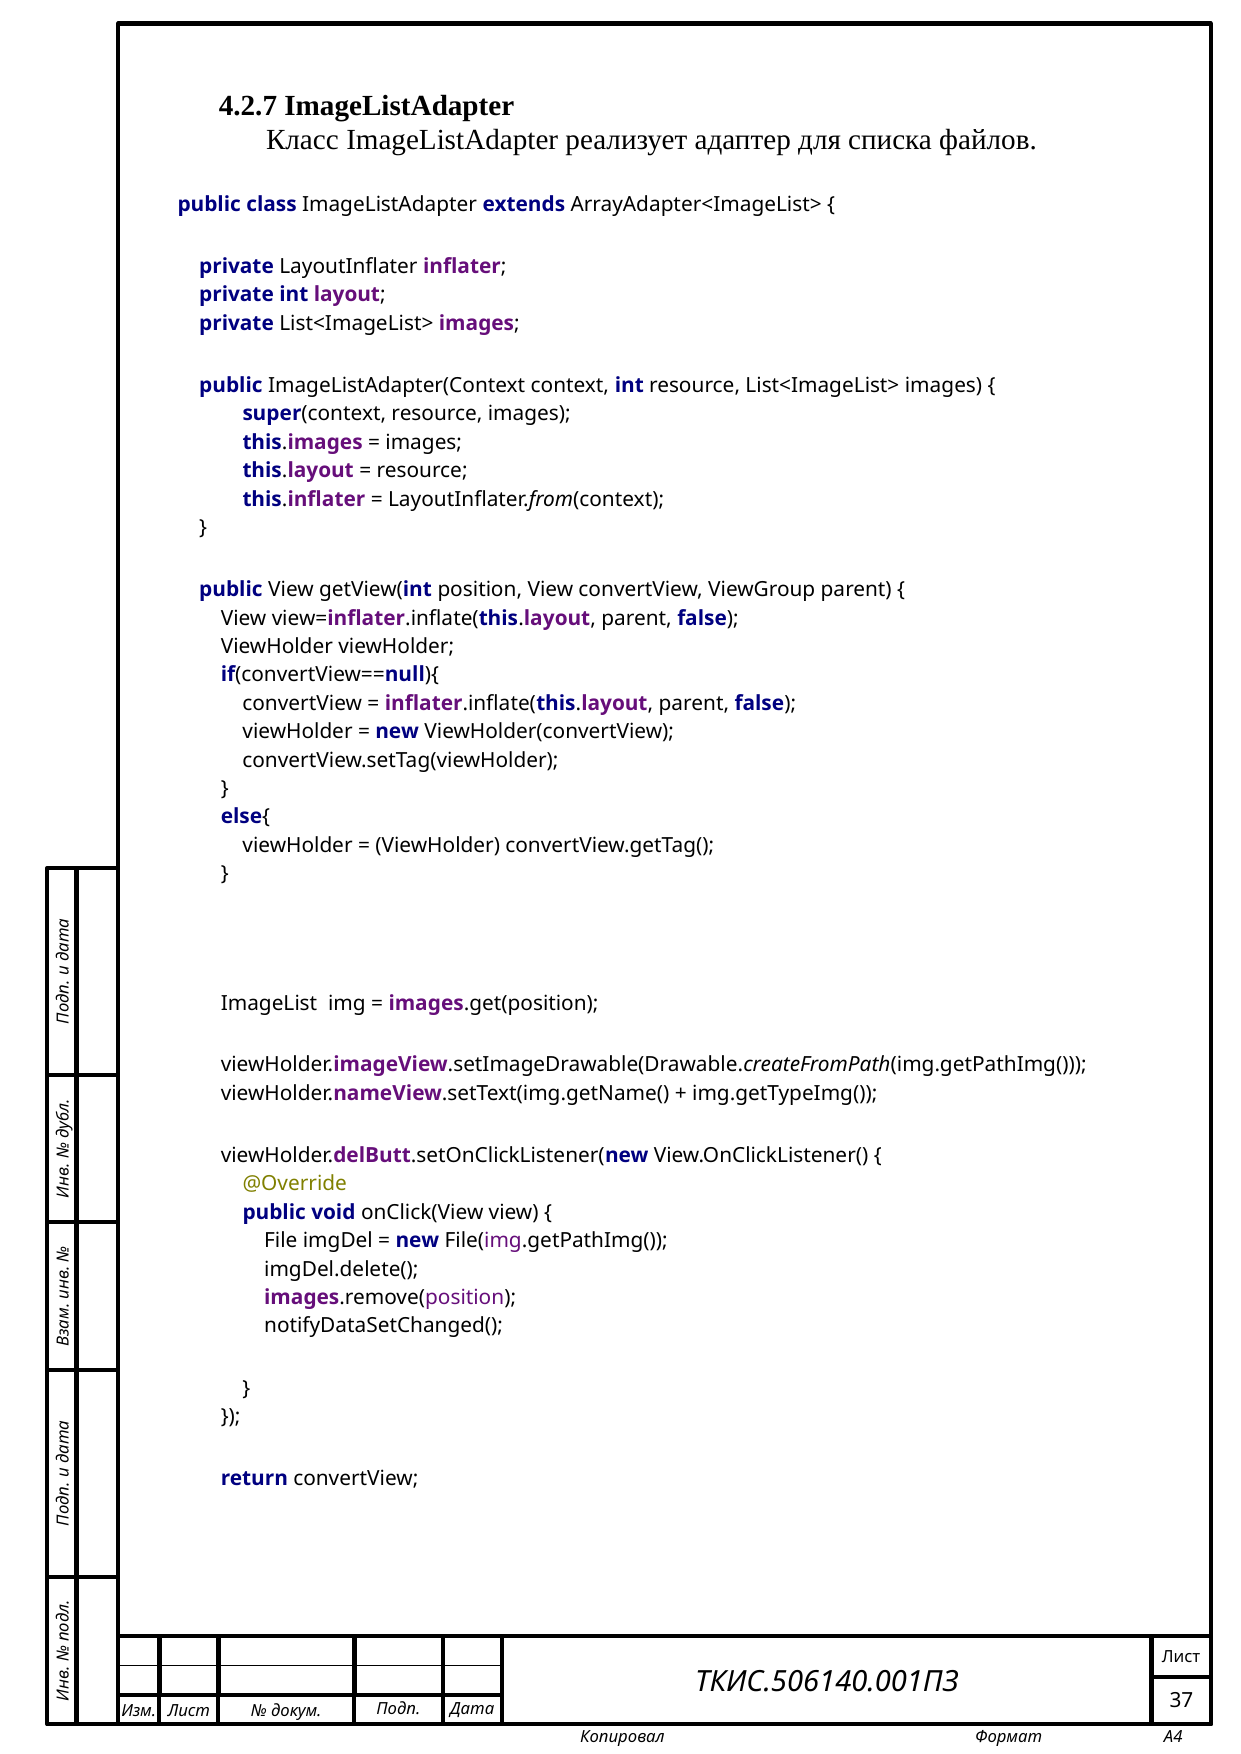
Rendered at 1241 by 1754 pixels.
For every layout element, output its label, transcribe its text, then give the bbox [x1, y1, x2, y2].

subtitle ImageListAdapter [218, 88, 1152, 122]
text Класс ImageListAdapter реализует адаптер для списка файлов. [177, 122, 1152, 156]
